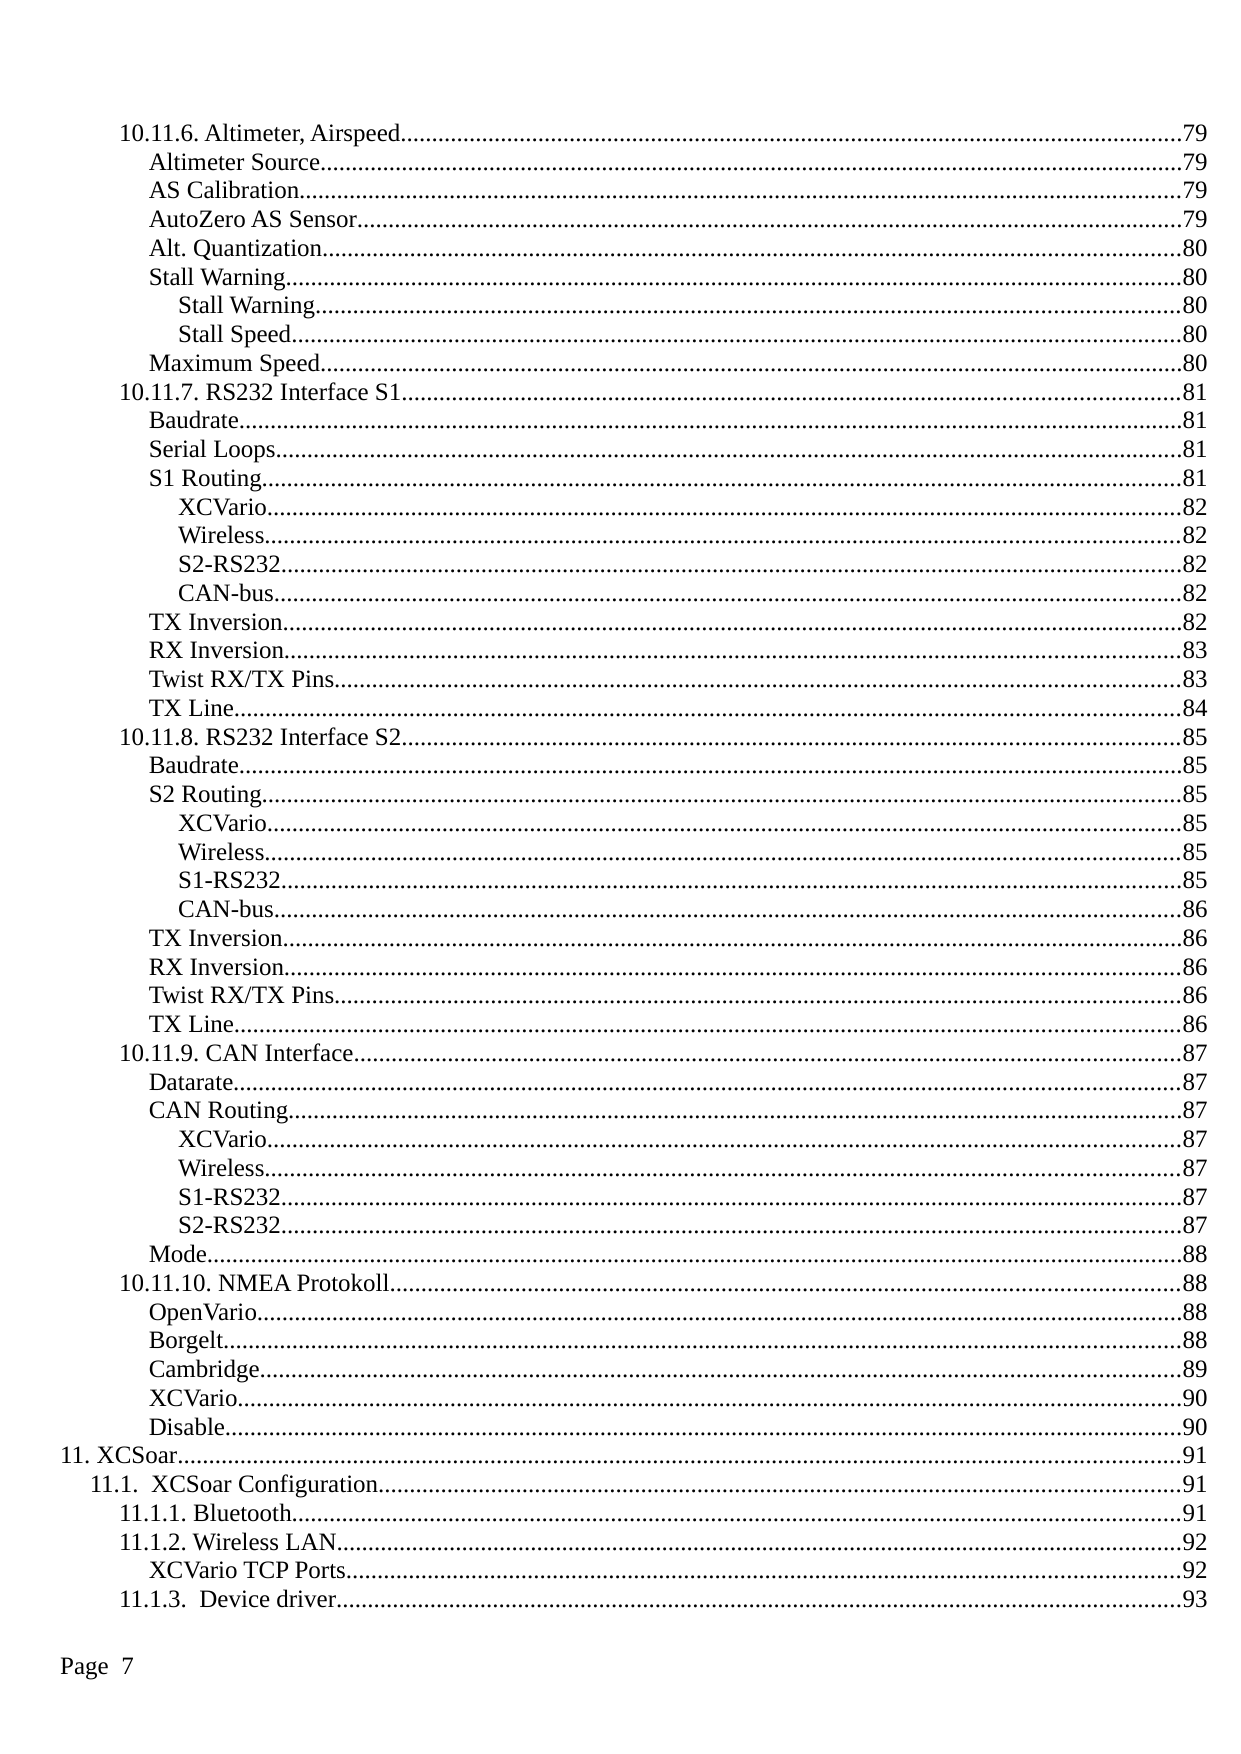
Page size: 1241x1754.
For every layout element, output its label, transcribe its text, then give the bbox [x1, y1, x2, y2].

text 10.11.7. RS232 Interface S1 81 [119, 377, 1207, 406]
text S2 Routing 85 [148, 779, 1207, 808]
text CAN-bus 86 [178, 894, 1207, 923]
text Datarate 87 [148, 1067, 1207, 1096]
text AS Calibration 79 [148, 176, 1207, 204]
text Stall Warning 80 [148, 262, 1207, 291]
text 11.1.2. Wireless LAN 92 [119, 1527, 1207, 1556]
text XCVario 87 [178, 1124, 1207, 1153]
text CAN-bus 82 [178, 578, 1207, 607]
text OpenVario 88 [148, 1297, 1207, 1326]
text Altimeter Source 79 [148, 147, 1207, 176]
text CAN Routing 87 [148, 1096, 1207, 1124]
text S2-RS232 87 [178, 1211, 1207, 1239]
text 11.1.1. Bluetooth 91 [119, 1498, 1207, 1527]
text Twist RX/TX Pins 83 [148, 664, 1207, 693]
text 11.1. XCSoar Configuration 91 [89, 1469, 1207, 1498]
text 10.11.9. CAN Interface 87 [119, 1038, 1207, 1067]
text XCVario TCP Ports 92 [148, 1556, 1207, 1584]
text TX Inversion 86 [148, 923, 1207, 952]
text Stall Speed 80 [178, 319, 1207, 348]
text Twist RX/TX Pins 86 [148, 981, 1207, 1009]
text 10.11.8. RS232 Interface S2 85 [119, 722, 1207, 751]
text AutoZero AS Sensor 79 [148, 204, 1207, 233]
text Wireless 87 [178, 1153, 1207, 1182]
text Baudrate 81 [148, 406, 1207, 434]
text XCVario 82 [178, 492, 1207, 521]
text TX Line 86 [148, 1009, 1207, 1038]
text Mode 88 [148, 1239, 1207, 1268]
text 11.1.3. Device driver 93 [119, 1584, 1207, 1613]
text RX Inversion 86 [148, 952, 1207, 981]
text Maximum Speed 80 [148, 348, 1207, 377]
text Borgelt 88 [148, 1326, 1207, 1354]
text Wireless 82 [178, 521, 1207, 549]
text TX Line 84 [148, 693, 1207, 722]
text 10.11.6. Altimeter, Airspeed 79 [119, 118, 1207, 147]
text Baudrate 85 [148, 751, 1207, 779]
text Wireless 85 [178, 837, 1207, 866]
text Stall Warning 80 [178, 291, 1207, 319]
text XCVario 90 [148, 1383, 1207, 1412]
text Serial Loops 81 [148, 434, 1207, 463]
text 10.11.10. NMEA Protokoll 88 [119, 1268, 1207, 1297]
text S1-RS232 85 [178, 866, 1207, 894]
text 11. XCSoar 91 [60, 1441, 1207, 1469]
text TX Inversion 82 [148, 607, 1207, 636]
text Disable 90 [148, 1412, 1207, 1441]
text S1-RS232 87 [178, 1182, 1207, 1211]
text Cambridge 89 [148, 1354, 1207, 1383]
text Alt. Quantization 80 [148, 233, 1207, 262]
text S2-RS232 82 [178, 549, 1207, 578]
text RX Inversion 83 [148, 636, 1207, 664]
text S1 Routing 81 [148, 463, 1207, 492]
text XCVario 85 [178, 808, 1207, 837]
